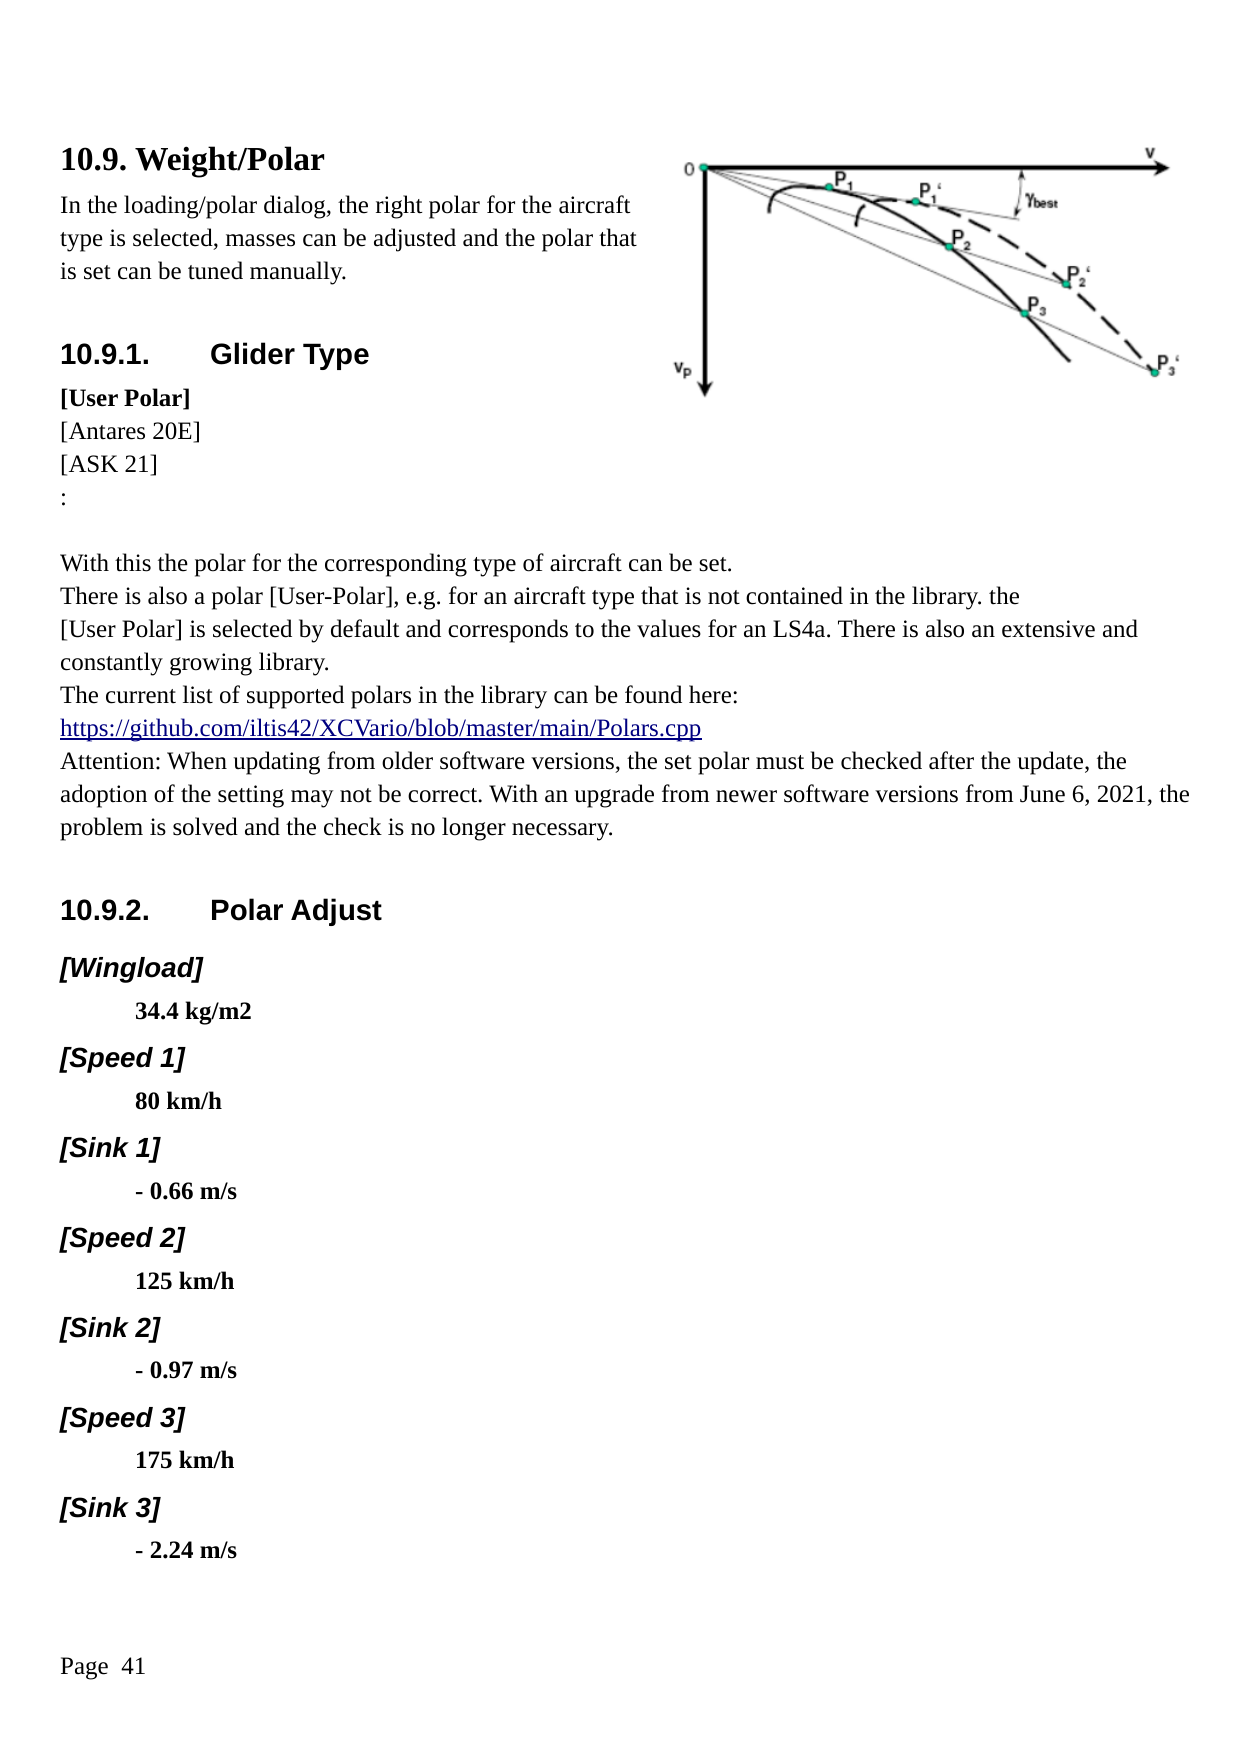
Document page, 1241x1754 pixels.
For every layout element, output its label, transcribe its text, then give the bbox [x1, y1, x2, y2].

text [Antares 20E] [60, 416, 1207, 445]
subtitle Polar Adjust [60, 893, 1207, 927]
text : [60, 482, 1207, 511]
subtitle [Sink 1] [60, 1131, 1207, 1163]
text In the loading/polar dialog, the right polar for the aircraft type is selected, masses can be adjusted and the polar that is set can be tuned manually. [60, 190, 667, 285]
subtitle [Speed 3] [60, 1401, 1207, 1433]
text 125 km/h [60, 1266, 1207, 1294]
text [ASK 21] [60, 449, 1207, 478]
text 34.4 kg/m2 [60, 996, 1207, 1025]
text Attention: When updating from older software versions, the set polar must be checked after the update, the adoption of the setting may not be correct. With an upgrade from newer software versions from June 6, 2021, the problem is solved and the check is no longer necessary. [60, 746, 1207, 841]
subtitle [Sink 3] [60, 1491, 1207, 1523]
subtitle [Sink 2] [60, 1311, 1207, 1343]
text With this the polar for the corresponding type of aircraft can be set. There is also a polar [User-Polar], e.g. for an aircraft type that is not contained in the library. the [User Polar] is selected by default and corresponds to the values for an LS4a. There is also an extensive and constantly growing library. The current list of supported polars in the library can be found here: https://github.com/iltis42/XCVario/blob/master/main/Polars.cpp [60, 548, 1207, 742]
text - 2.24 m/s [60, 1535, 1207, 1564]
text 80 km/h [60, 1086, 1207, 1115]
subtitle Weight/Polar [60, 139, 667, 178]
text - 0.97 m/s [60, 1356, 1207, 1384]
subtitle [1199, 337, 1207, 371]
text 175 km/h [60, 1446, 1207, 1474]
picture [667, 139, 1199, 405]
subtitle Glider Type [60, 337, 667, 371]
subtitle [1199, 139, 1207, 178]
text [User Polar] [60, 383, 1207, 412]
text - 0.66 m/s [60, 1176, 1207, 1204]
subtitle [Speed 1] [60, 1042, 1207, 1073]
subtitle [Wingload] [60, 952, 1207, 983]
subtitle [Speed 2] [60, 1221, 1207, 1253]
